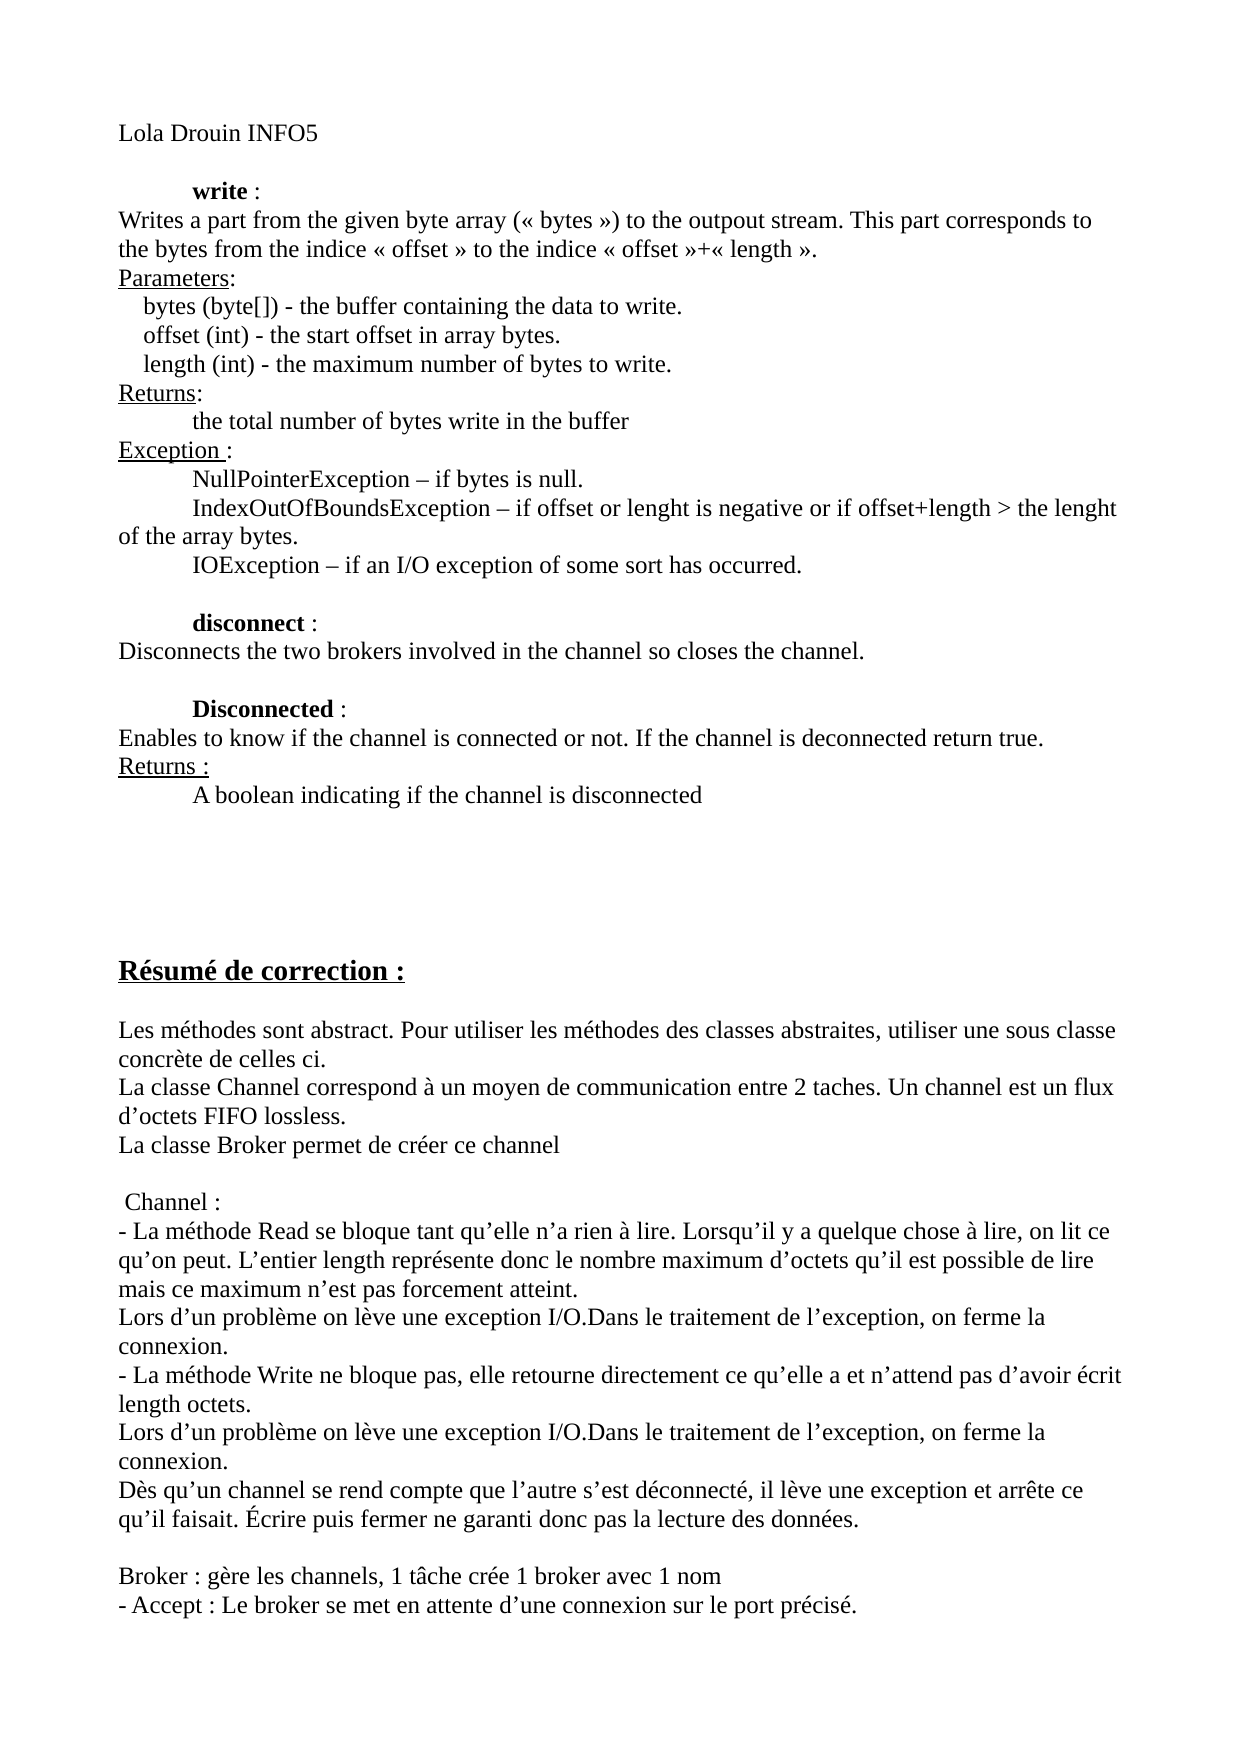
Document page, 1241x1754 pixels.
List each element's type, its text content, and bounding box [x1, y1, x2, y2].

text Channel : [118, 1187, 1122, 1216]
text Lors d’un problème on lève une exception I/O.Dans le traitement de l’exception, on ferme la connexion. [118, 1417, 1122, 1475]
text Les méthodes sont abstract. Pour utiliser les méthodes des classes abstraites, utiliser une sous classe concrète de celles ci. [118, 1015, 1122, 1072]
text Broker : gère les channels, 1 tâche crée 1 broker avec 1 nom [118, 1561, 1122, 1590]
text Exception : [118, 435, 1122, 464]
text A boolean indicating if the channel is disconnected [118, 780, 1122, 809]
text length (int) - the maximum number of bytes to write. [118, 349, 1122, 378]
text Parameters: [118, 263, 1122, 291]
text Résumé de correction : [118, 953, 1122, 986]
text Enables to know if the channel is connected or not. If the channel is deconnected return true. [118, 723, 1122, 751]
text Writes a part from the given byte array (« bytes ») to the outpout stream. This part corresponds to the bytes from the indice « offset » to the indice « offset »+« length ». [118, 205, 1122, 263]
text the total number of bytes write in the buffer [118, 406, 1122, 435]
text - La méthode Read se bloque tant qu’elle n’a rien à lire. Lorsqu’il y a quelque chose à lire, on lit ce qu’on peut. L’entier length représente donc le nombre maximum d’octets qu’il est possible de lire mais ce maximum n’est pas forcement atteint. [118, 1216, 1122, 1302]
text Disconnected : [118, 694, 1122, 723]
text La classe Broker permet de créer ce channel [118, 1130, 1122, 1159]
text write : [118, 176, 1122, 205]
text IOException – if an I/O exception of some sort has occurred. [118, 550, 1122, 579]
text - La méthode Write ne bloque pas, elle retourne directement ce qu’elle a et n’attend pas d’avoir écrit length octets. [118, 1360, 1122, 1417]
text Disconnects the two brokers involved in the channel so closes the channel. [118, 636, 1122, 665]
text NullPointerException – if bytes is null. [118, 464, 1122, 493]
text Dès qu’un channel se rend compte que l’autre s’est déconnecté, il lève une exception et arrête ce qu’il faisait. Écrire puis fermer ne garanti donc pas la lecture des données. [118, 1475, 1122, 1532]
text Lors d’un problème on lève une exception I/O.Dans le traitement de l’exception, on ferme la connexion. [118, 1302, 1122, 1360]
text offset (int) - the start offset in array bytes. [118, 320, 1122, 349]
text Returns : [118, 751, 1122, 780]
text - Accept : Le broker se met en attente d’une connexion sur le port précisé. [118, 1590, 1122, 1619]
text bytes (byte[]) - the buffer containing the data to write. [118, 291, 1122, 320]
text La classe Channel correspond à un moyen de communication entre 2 taches. Un channel est un flux d’octets FIFO lossless. [118, 1072, 1122, 1130]
text Returns: [118, 378, 1122, 406]
text IndexOutOfBoundsException – if offset or lenght is negative or if offset+length > the lenght of the array bytes. [118, 493, 1122, 550]
text disconnect : [118, 608, 1122, 636]
